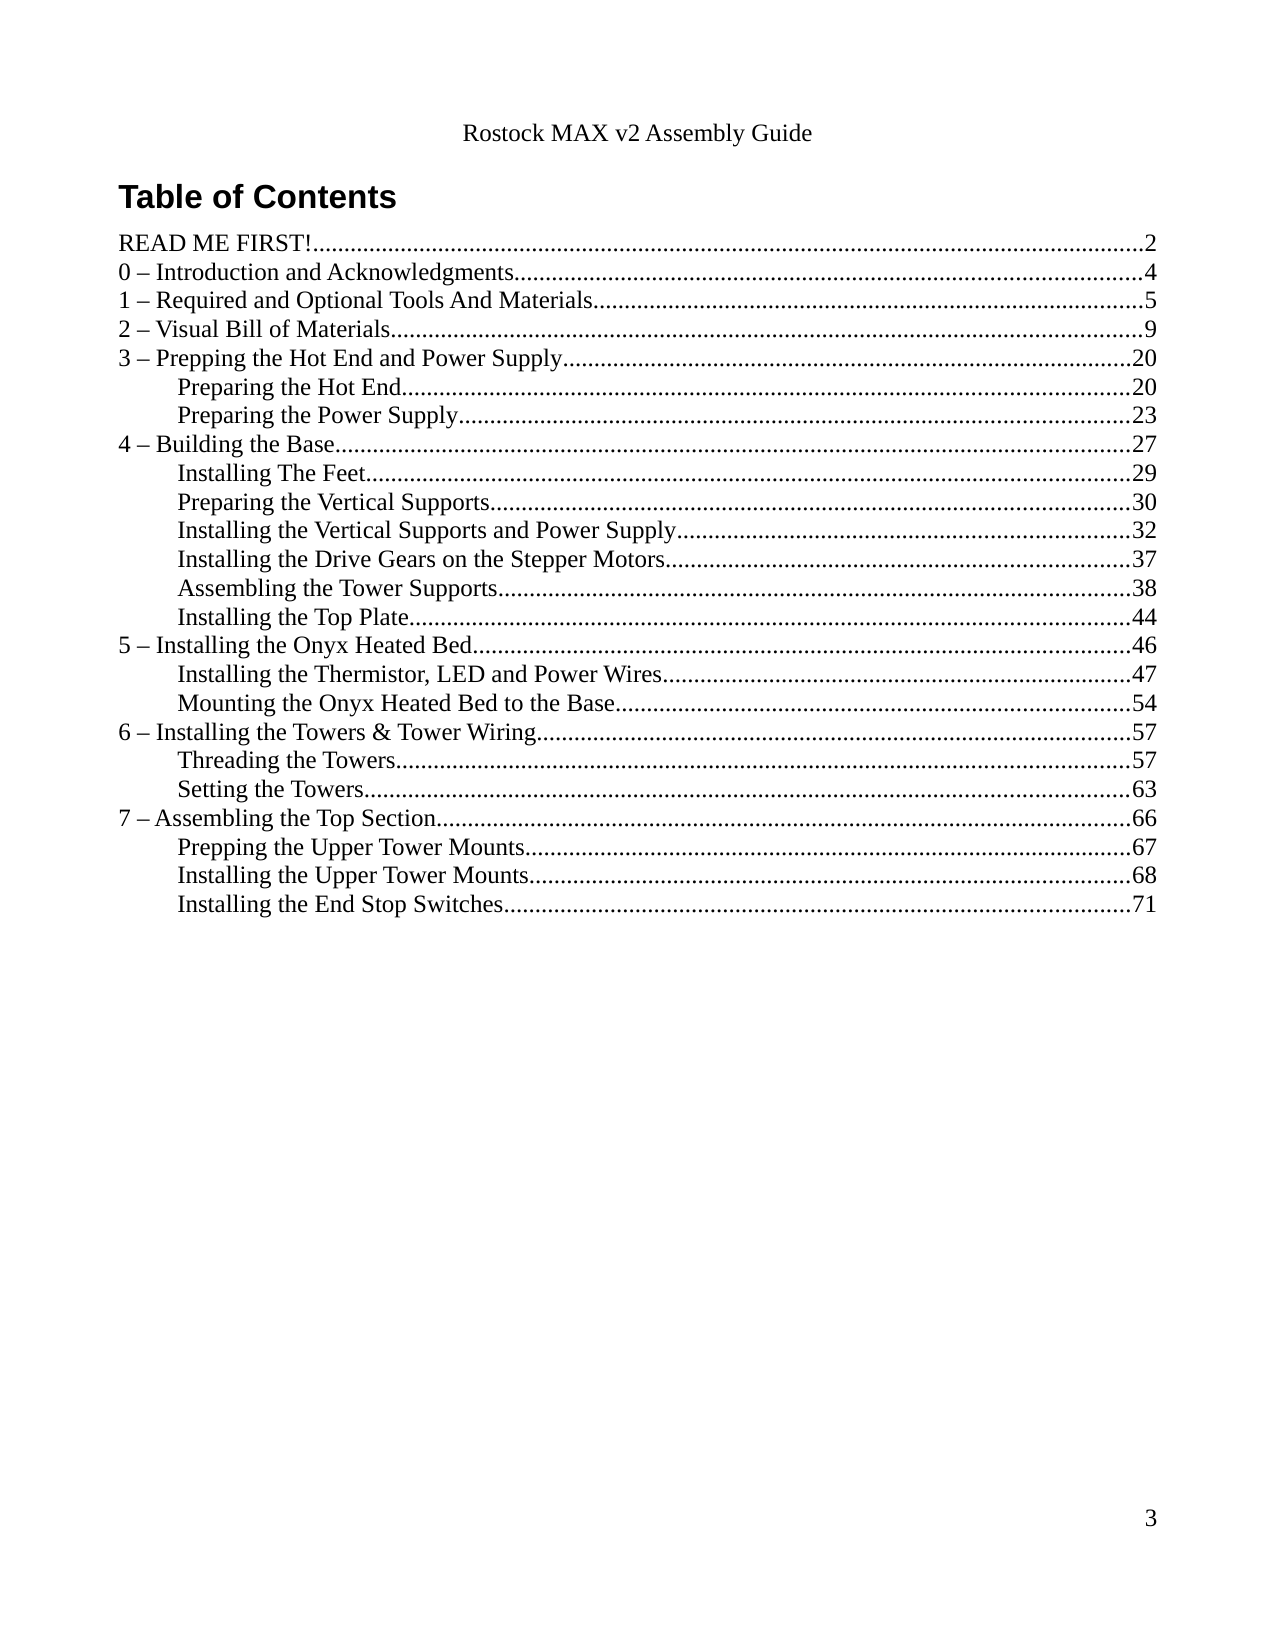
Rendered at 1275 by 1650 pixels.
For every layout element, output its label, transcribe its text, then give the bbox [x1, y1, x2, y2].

text 3 – Prepping the Hot End and Power Supply 20 [118, 343, 1157, 372]
text 1 – Required and Optional Tools And Materials 5 [118, 285, 1157, 314]
subtitle Table of Contents [118, 177, 1157, 215]
text Setting the Towers 63 [177, 774, 1157, 803]
text Installing the Top Plate 44 [177, 602, 1157, 630]
text Installing the Vertical Supports and Power Supply 32 [177, 515, 1157, 544]
text Prepping the Upper Tower Mounts 67 [177, 832, 1157, 860]
text Installing the Upper Tower Mounts 68 [177, 860, 1157, 889]
text Installing the End Stop Switches 71 [177, 889, 1157, 918]
text Installing the Drive Gears on the Stepper Motors 37 [177, 544, 1157, 573]
text 6 – Installing the Towers & Tower Wiring 57 [118, 717, 1157, 745]
text Preparing the Hot End 20 [177, 372, 1157, 400]
text READ ME FIRST! 2 [118, 228, 1157, 257]
text Threading the Towers 57 [177, 745, 1157, 774]
text 0 – Introduction and Acknowledgments 4 [118, 257, 1157, 285]
text 5 – Installing the Onyx Heated Bed 46 [118, 630, 1157, 659]
text Preparing the Power Supply 23 [177, 400, 1157, 429]
text Assembling the Tower Supports 38 [177, 573, 1157, 602]
text 4 – Building the Base 27 [118, 429, 1157, 458]
text Installing the Thermistor, LED and Power Wires 47 [177, 659, 1157, 688]
text Installing The Feet 29 [177, 458, 1157, 487]
text 7 – Assembling the Top Section 66 [118, 803, 1157, 832]
text Mounting the Onyx Heated Bed to the Base 54 [177, 688, 1157, 717]
text 2 – Visual Bill of Materials 9 [118, 314, 1157, 343]
text Preparing the Vertical Supports 30 [177, 487, 1157, 515]
